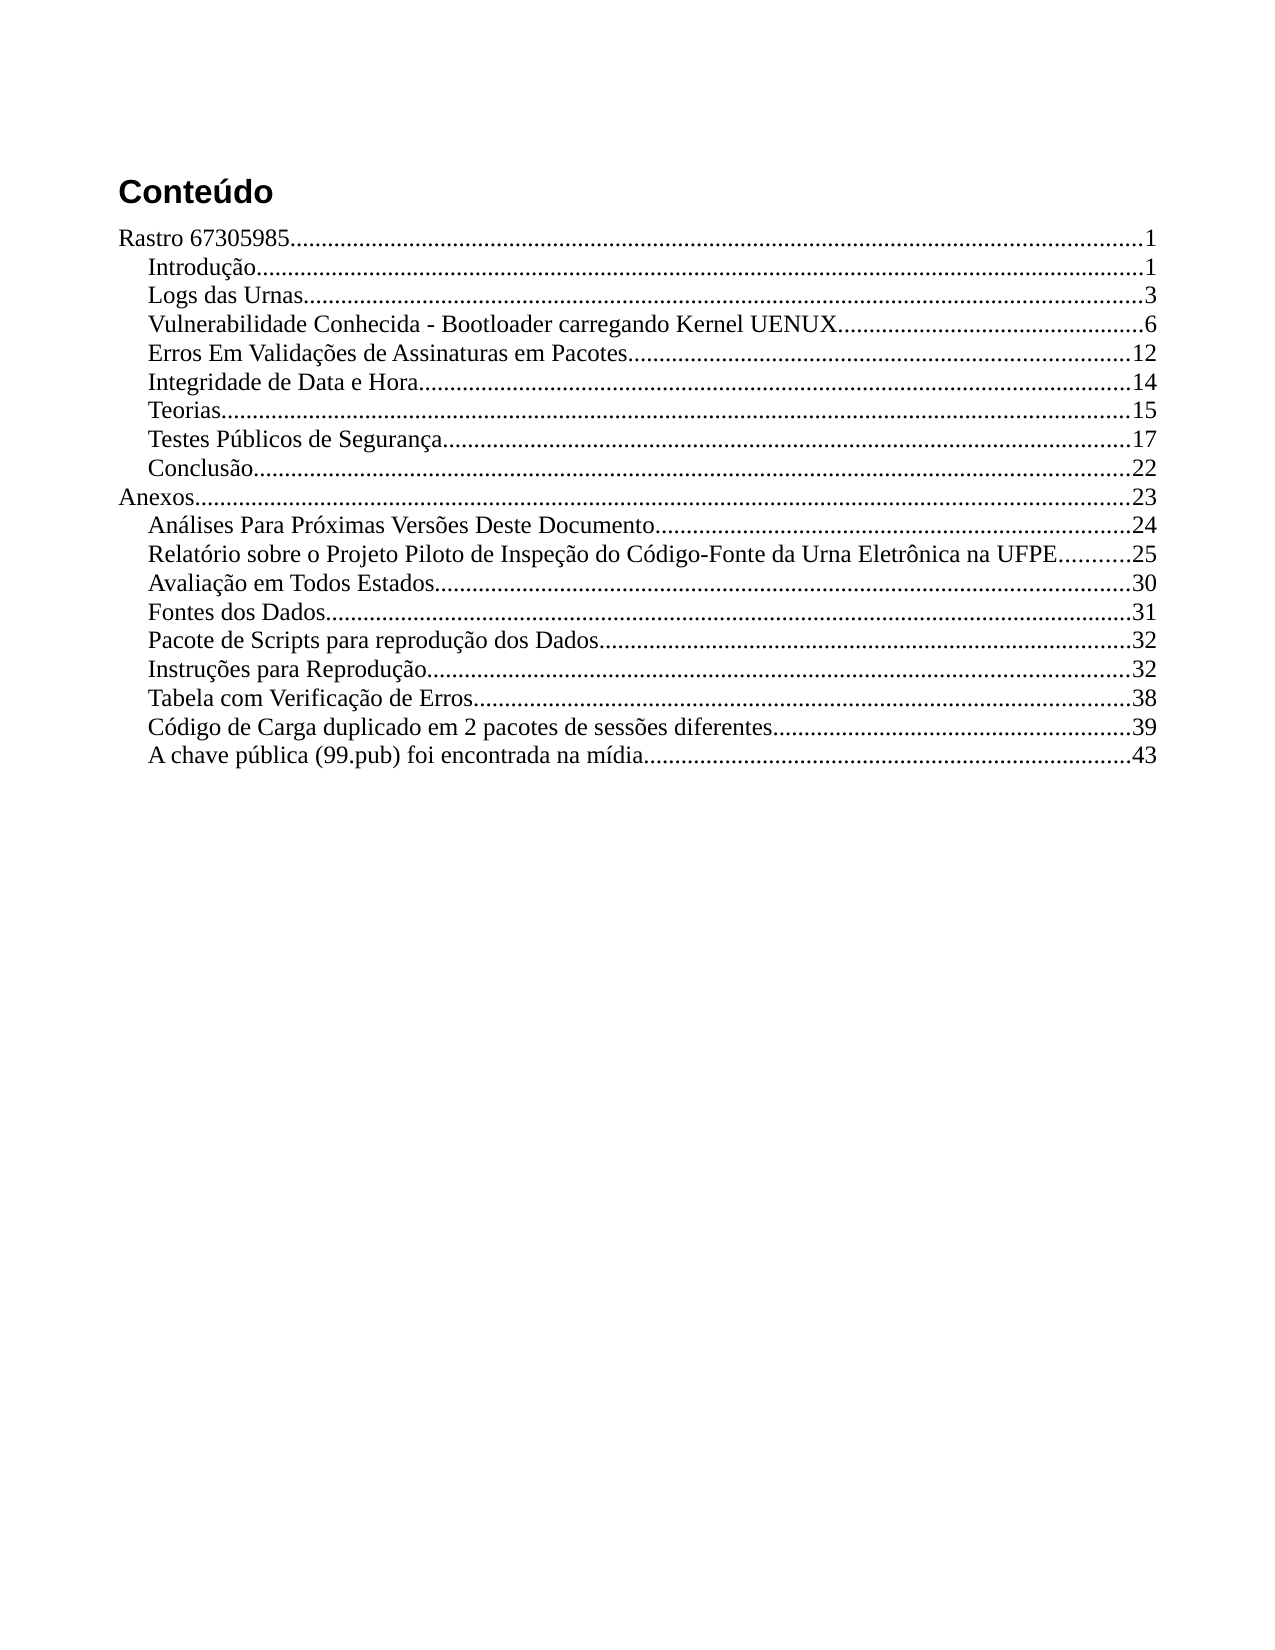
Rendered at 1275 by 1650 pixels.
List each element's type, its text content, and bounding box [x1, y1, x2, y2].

text Teorias 15 [148, 395, 1157, 424]
text Análises Para Próximas Versões Deste Documento 24 [148, 510, 1157, 539]
text Introdução 1 [148, 252, 1157, 280]
text Código de Carga duplicado em 2 pacotes de sessões diferentes 39 [148, 712, 1157, 740]
text Testes Públicos de Segurança 17 [148, 424, 1157, 453]
text Rastro 67305985 1 [118, 223, 1157, 252]
text Avaliação em Todos Estados 30 [148, 568, 1157, 597]
text Integridade de Data e Hora. 14 [148, 367, 1157, 395]
text Pacote de Scripts para reprodução dos Dados 32 [148, 625, 1157, 654]
text Logs das Urnas 3 [148, 280, 1157, 309]
text Fontes dos Dados 31 [148, 597, 1157, 625]
text Erros Em Validações de Assinaturas em Pacotes 12 [148, 338, 1157, 367]
text Instruções para Reprodução 32 [148, 654, 1157, 683]
text Anexos 23 [118, 482, 1157, 510]
text A chave pública (99.pub) foi encontrada na mídia 43 [148, 740, 1157, 769]
text Relatório sobre o Projeto Piloto de Inspeção do Código-Fonte da Urna Eletrônica na UFPE 25 [148, 539, 1157, 568]
subtitle Conteúdo [118, 172, 1157, 210]
text Vulnerabilidade Conhecida - Bootloader carregando Kernel UENUX. 6 [148, 309, 1157, 338]
text Tabela com Verificação de Erros 38 [148, 683, 1157, 712]
text Conclusão 22 [148, 453, 1157, 482]
